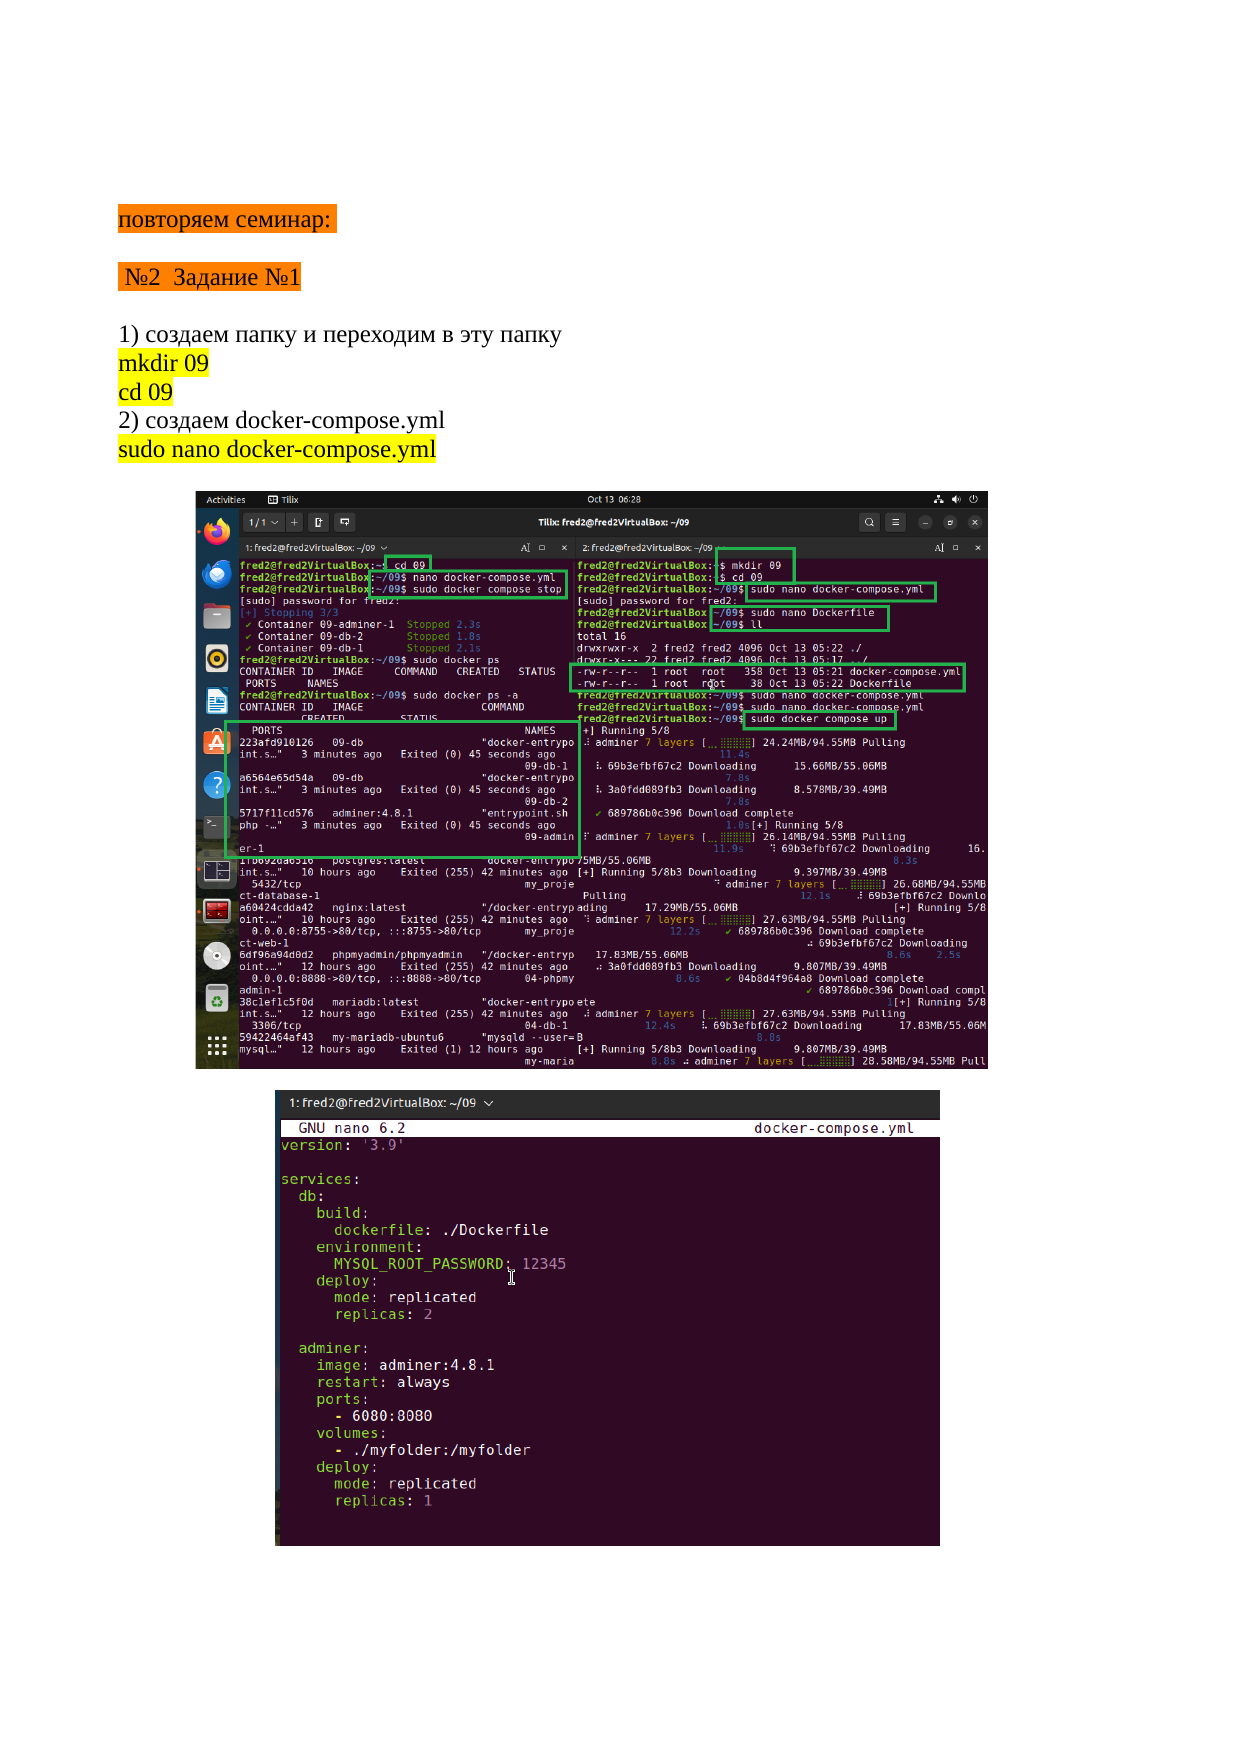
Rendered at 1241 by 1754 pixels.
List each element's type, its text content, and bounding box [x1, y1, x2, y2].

text cd 09 [118, 377, 1122, 406]
text повторяем семинар: [118, 204, 1122, 233]
text №2 Задание №1 [118, 262, 1122, 291]
text mkdir 09 [118, 348, 1122, 377]
text 1) создаем папку и переходим в эту папку [118, 319, 1122, 348]
text sudo nano docker-compose.yml [118, 434, 1122, 463]
picture [275, 1090, 940, 1546]
text 2) создаем docker-compose.yml [118, 406, 1122, 434]
picture [195, 491, 988, 1069]
